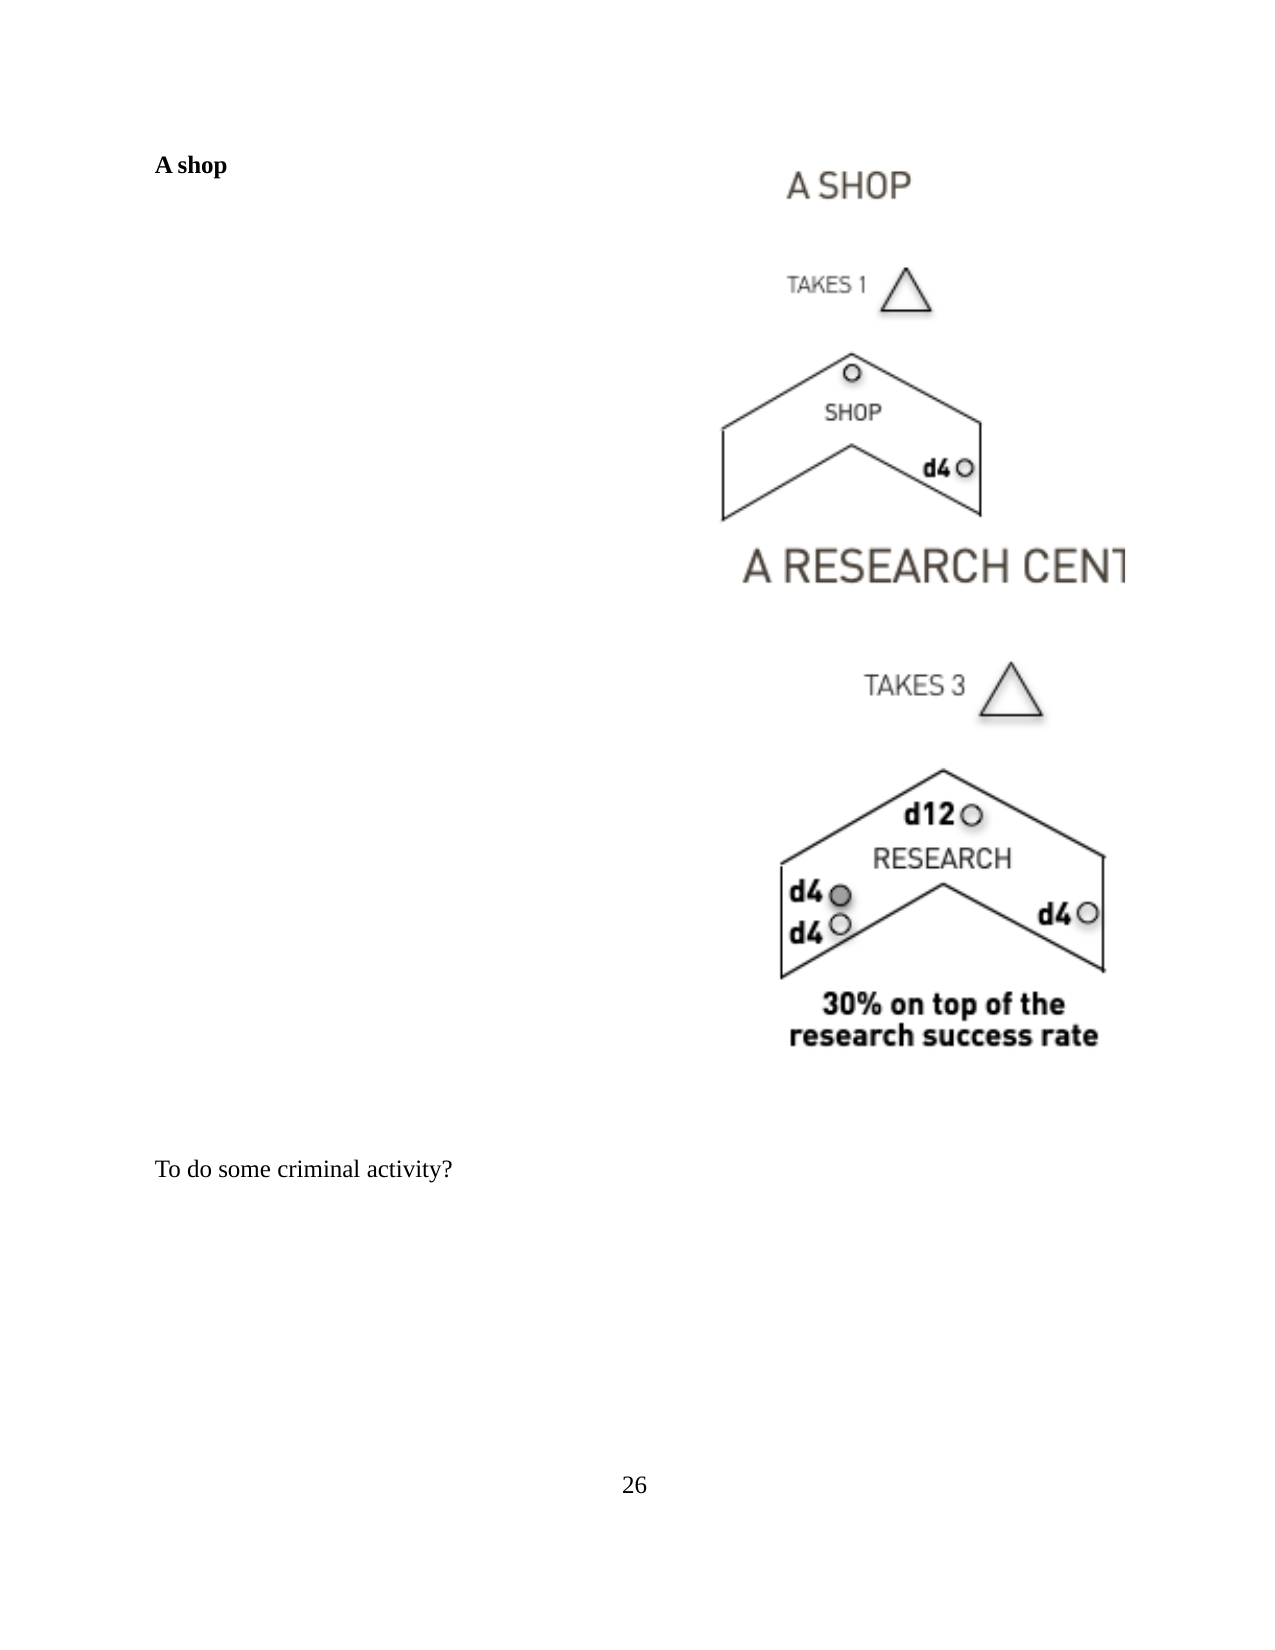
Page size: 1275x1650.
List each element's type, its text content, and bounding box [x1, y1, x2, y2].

table_cell To do some criminal activity? [150, 1154, 637, 1183]
table_header [1076, 150, 1125, 531]
table_header A shop [150, 150, 637, 531]
table_cell [150, 531, 637, 1154]
picture [641, 150, 1125, 1155]
table_cell [638, 1154, 1125, 1183]
